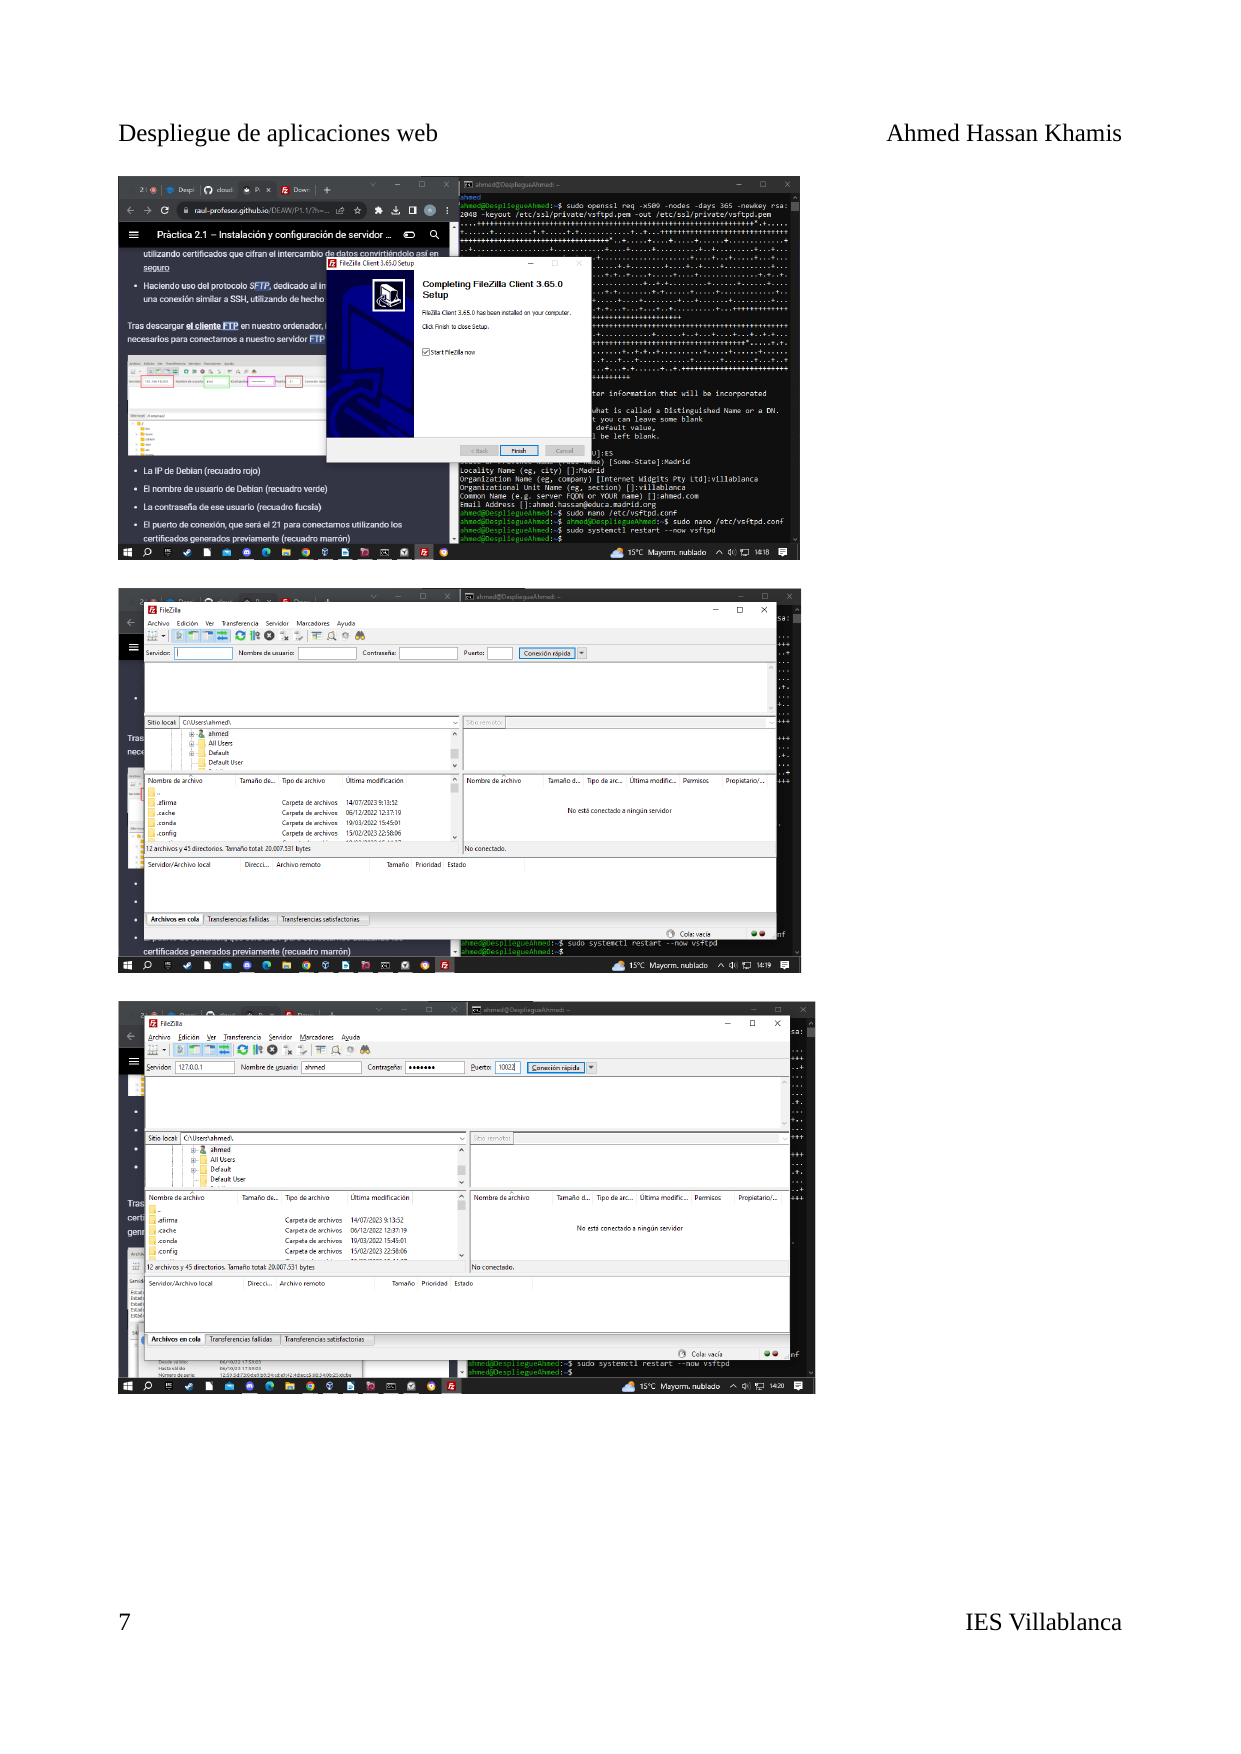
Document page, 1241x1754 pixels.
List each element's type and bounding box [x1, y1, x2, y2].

picture [118, 176, 800, 560]
picture [118, 1001, 816, 1394]
picture [118, 588, 802, 973]
